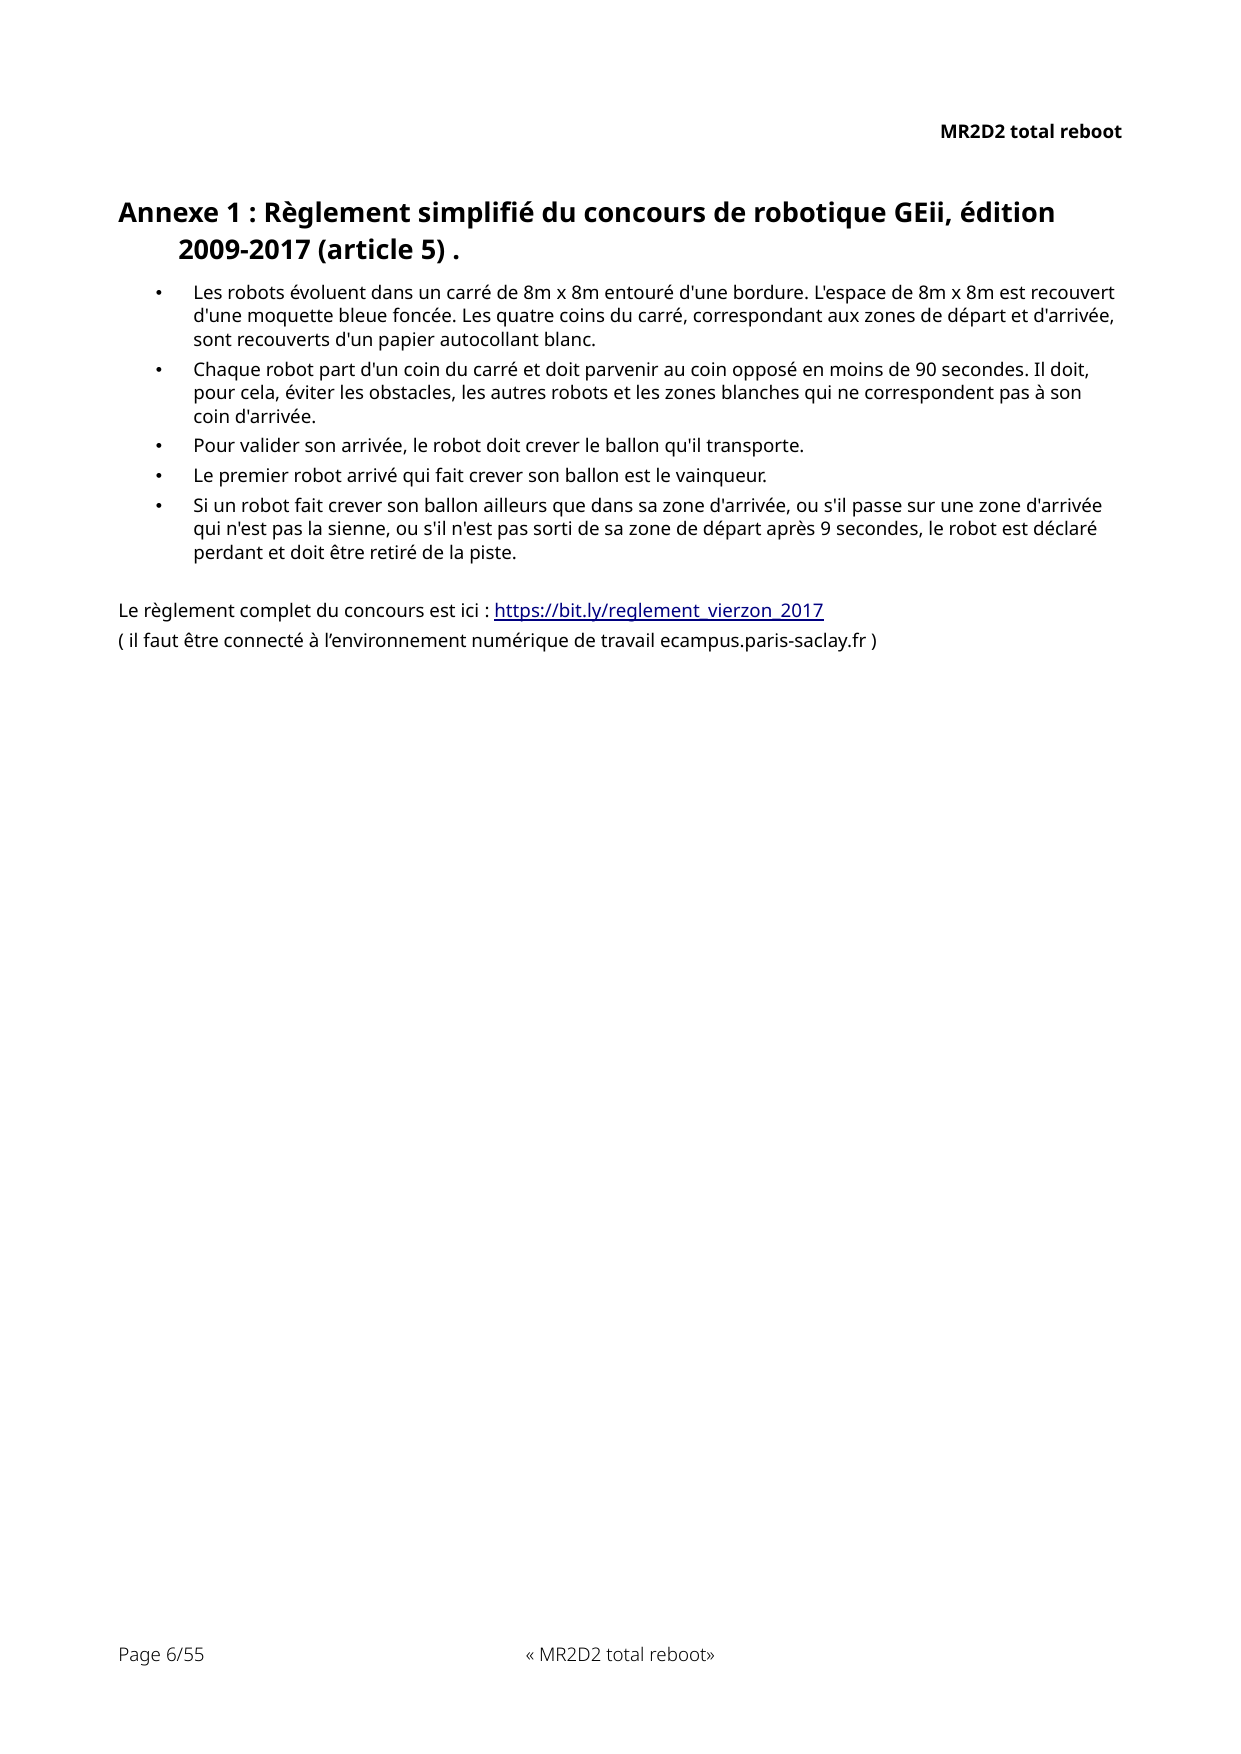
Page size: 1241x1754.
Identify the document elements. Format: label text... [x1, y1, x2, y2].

list Si un robot fait crever son ballon ailleurs que dans sa zone d'arrivée, ou s'il passe sur une zone d'arrivée qui n'est pas la sienne, ou s'il n'est pas sorti de sa zone de départ après 9 secondes, le robot est déclaré perdant et doit être retiré de la piste. [156, 493, 1122, 564]
text Le règlement complet du concours est ici : https://bit.ly/reglement_vierzon_2017 [118, 599, 1122, 622]
list Pour valider son arrivée, le robot doit crever le ballon qu'il transporte. [156, 434, 1122, 458]
subtitle Annexe 1 : Règlement simplifié du concours de robotique GEii, édition 2009-2017 (article 5) . [118, 194, 1122, 268]
text ( il faut être connecté à l’environnement numérique de travail ecampus.paris-saclay.fr ) [118, 628, 1122, 652]
list Les robots évoluent dans un carré de 8m x 8m entouré d'une bordure. L'espace de 8m x 8m est recouvert d'une moquette bleue foncée. Les quatre coins du carré, correspondant aux zones de départ et d'arrivée, sont recouverts d'un papier autocollant blanc. [156, 280, 1122, 351]
list Chaque robot part d'un coin du carré et doit parvenir au coin opposé en moins de 90 secondes. Il doit, pour cela, éviter les obstacles, les autres robots et les zones blanches qui ne correspondent pas à son coin d'arrivée. [156, 357, 1122, 428]
list Le premier robot arrivé qui fait crever son ballon est le vainqueur. [156, 463, 1122, 487]
